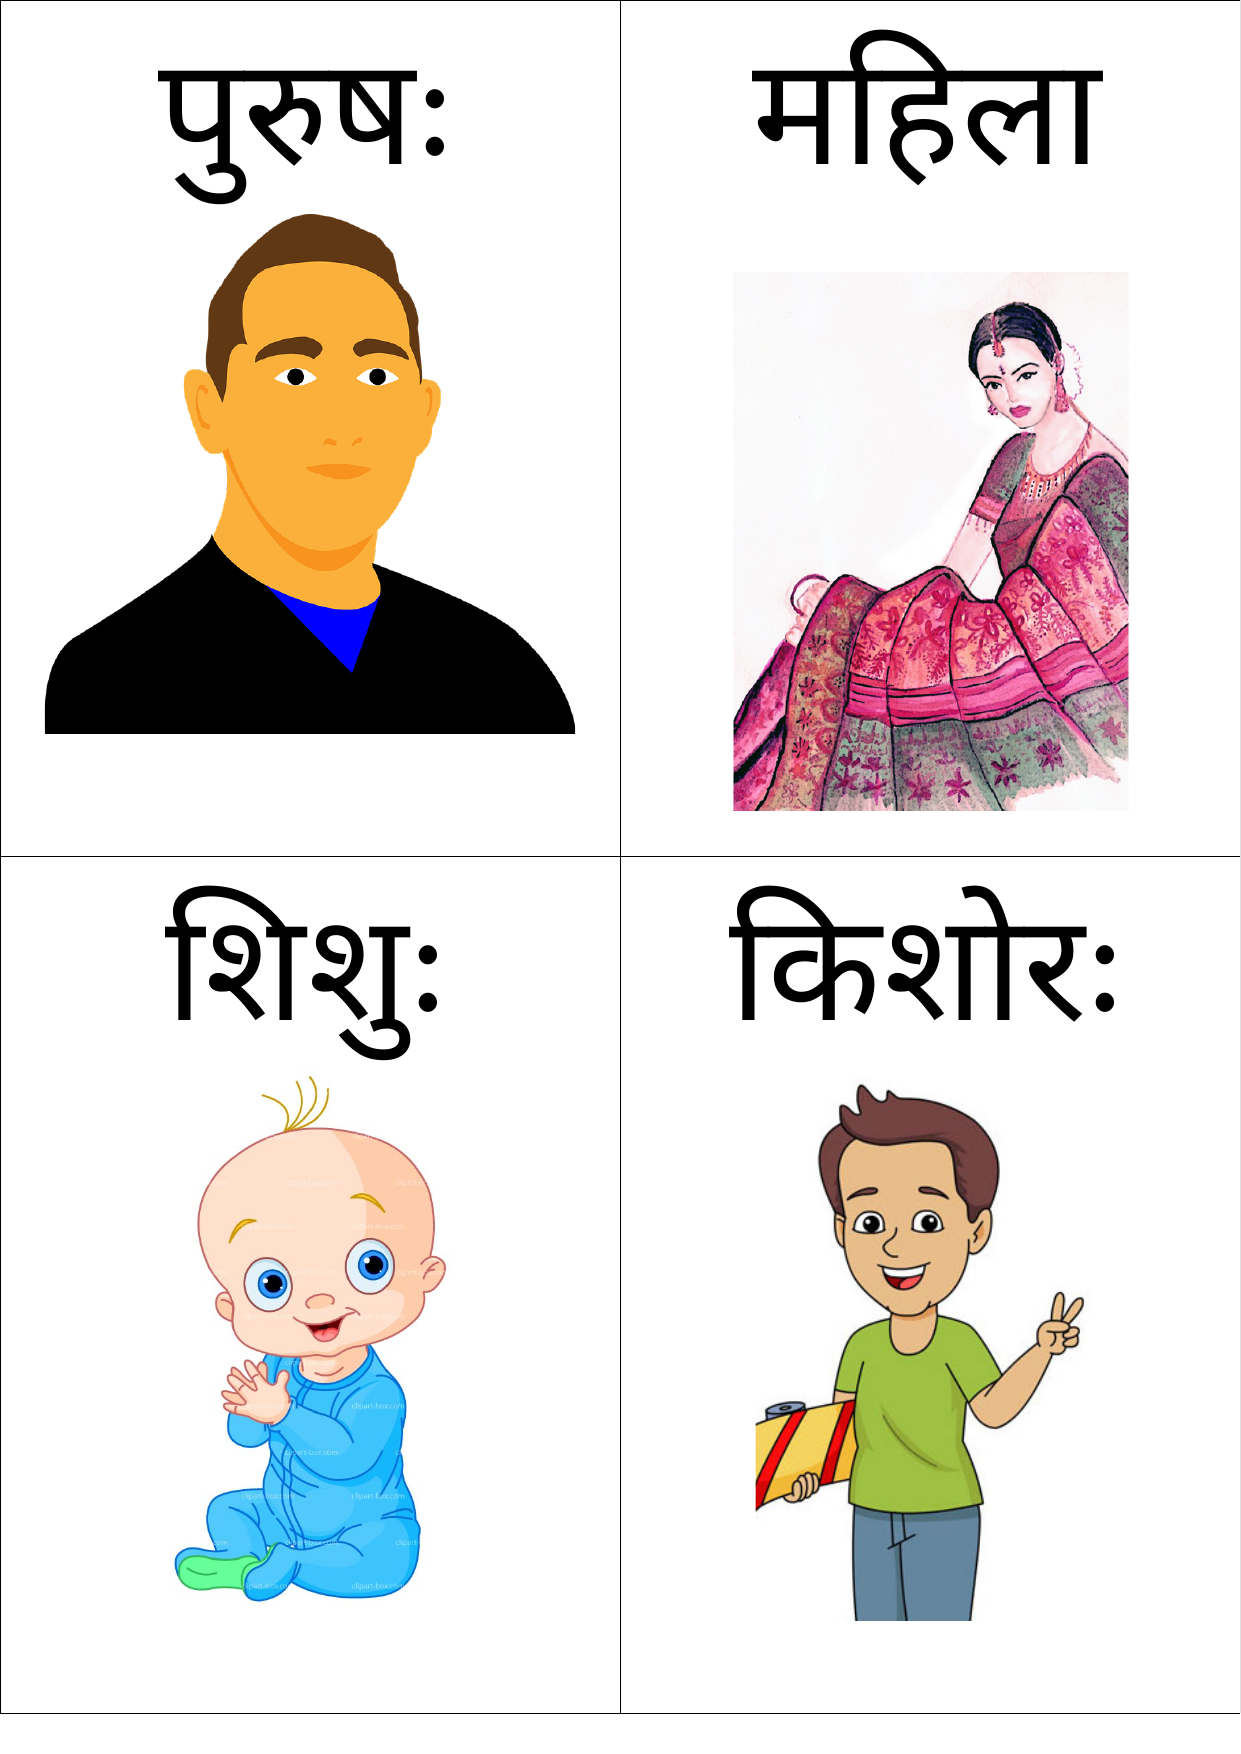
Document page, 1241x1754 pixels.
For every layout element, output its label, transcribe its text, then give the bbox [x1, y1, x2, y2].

picture [44, 214, 576, 734]
table_cell महिला [621, 1, 1240, 856]
table_cell शिशुः [1, 857, 620, 1712]
table_cell किशोरः [621, 857, 1240, 1712]
picture [731, 272, 1132, 812]
picture [41, 1070, 579, 1607]
picture [755, 1070, 1105, 1621]
table_cell पुरुषः [1, 1, 620, 856]
